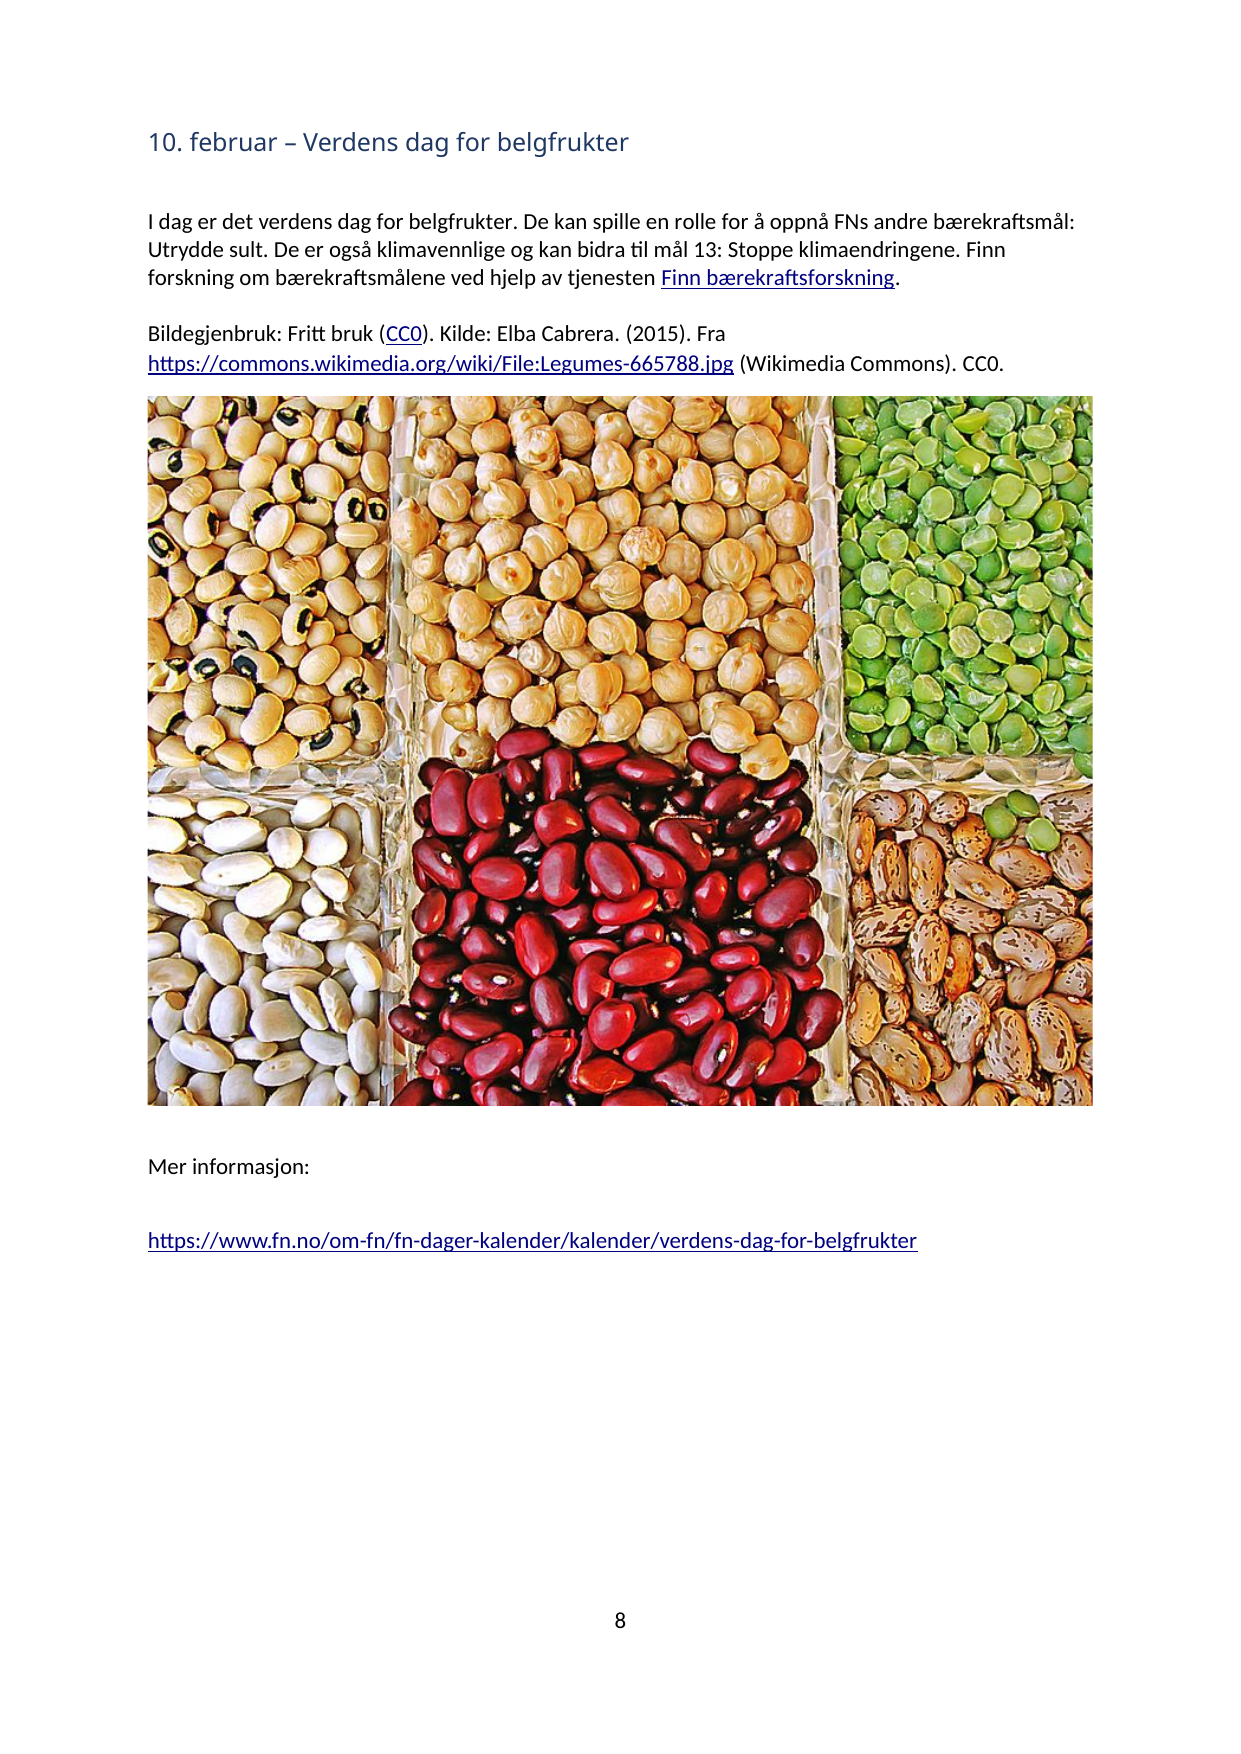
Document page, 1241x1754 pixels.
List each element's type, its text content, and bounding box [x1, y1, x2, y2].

text Bildegjenbruk: Fritt bruk (CC0). Kilde: Elba Cabrera. (2015). Fra https://commons.wikimedia.org/wiki/File:Legumes-665788.jpg (Wikimedia Commons). CC0. [148, 319, 1093, 377]
text https://www.fn.no/om-fn/fn-dager-kalender/kalender/verdens-dag-for-belgfrukter [148, 1226, 1093, 1254]
text I dag er det verdens dag for belgfrukter. De kan spille en rolle for å oppnå FNs andre bærekraftsmål: Utrydde sult. De er også klimavennlige og kan bidra til mål 13: Stoppe klimaendringene. Finn forskning om bærekraftsmålene ved hjelp av tjenesten Finn bærekraftsforskning. [148, 207, 1093, 291]
subtitle 10. februar – Verdens dag for belgfrukter [148, 124, 1093, 158]
text Mer informasjon: [148, 1152, 1093, 1180]
